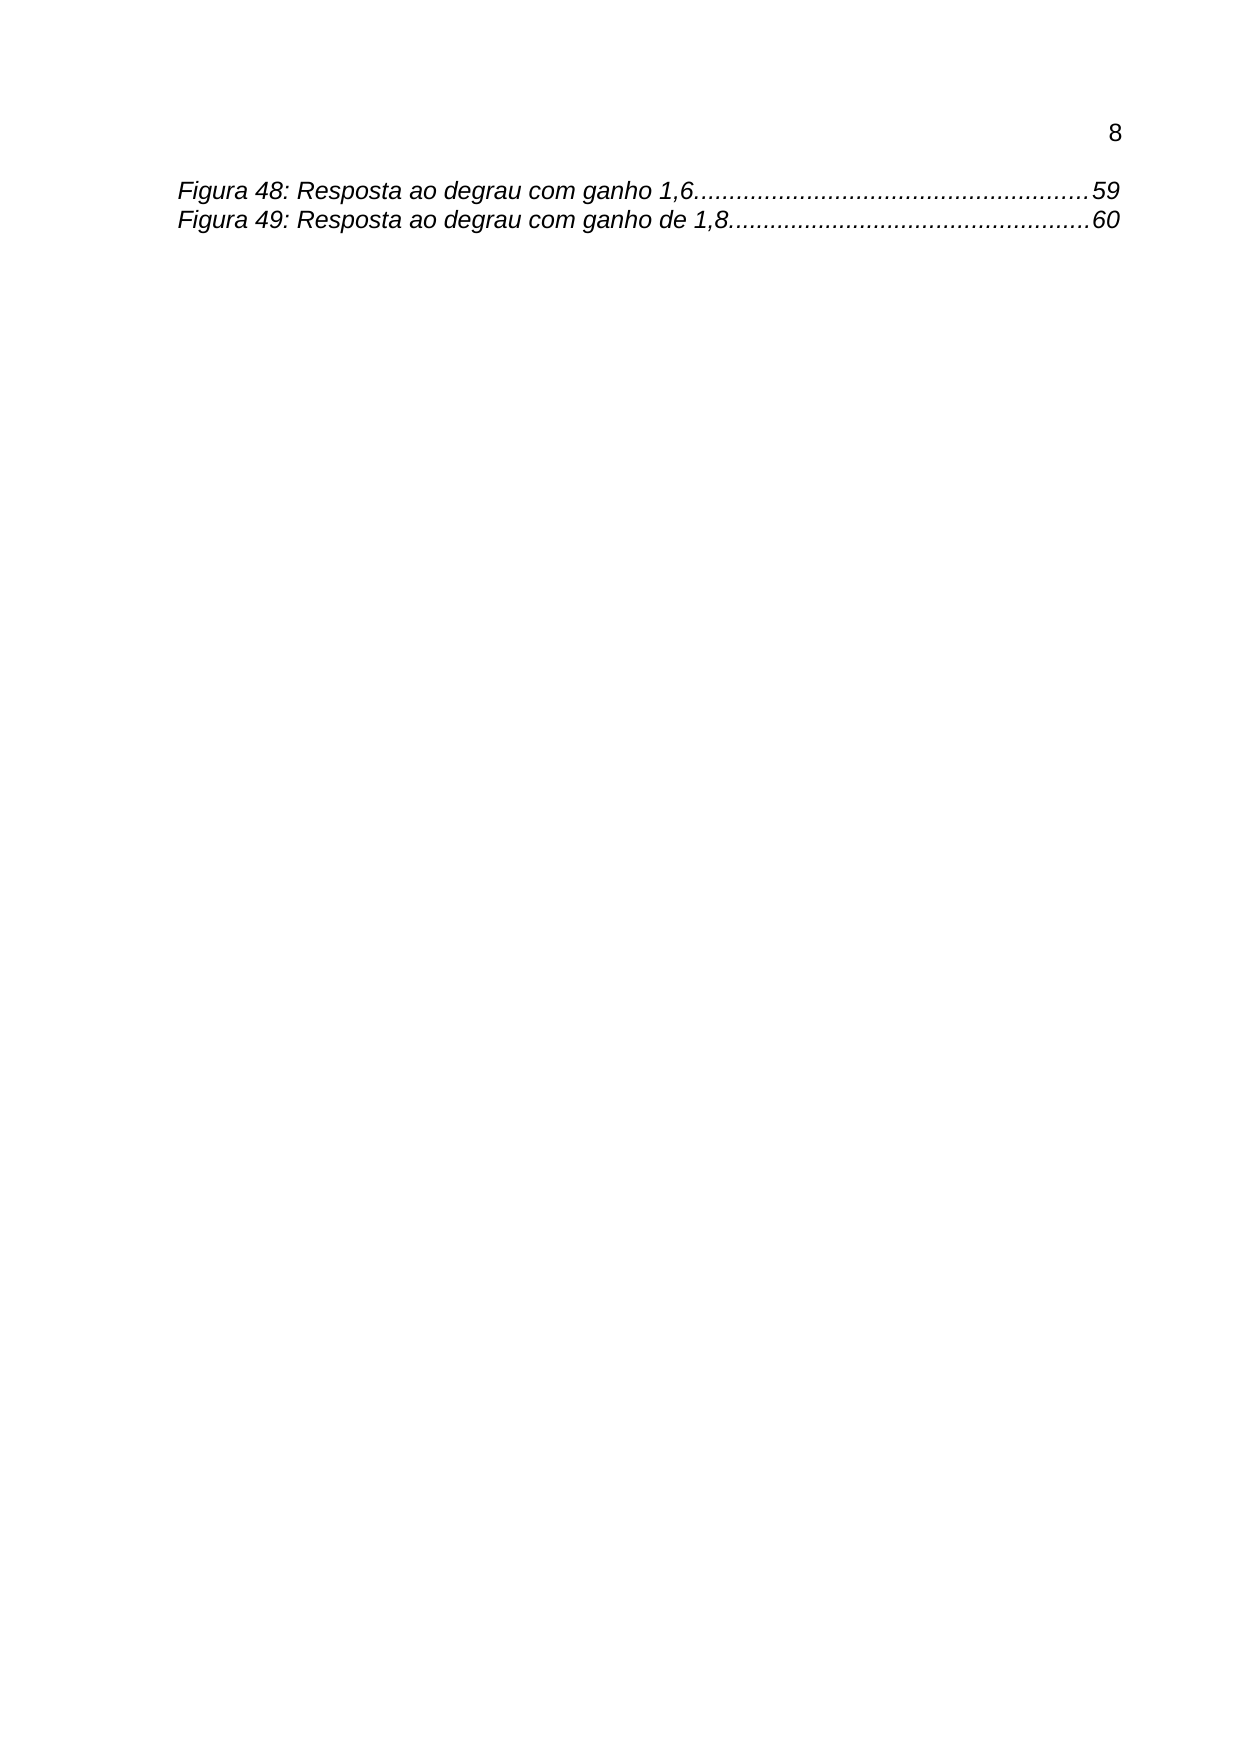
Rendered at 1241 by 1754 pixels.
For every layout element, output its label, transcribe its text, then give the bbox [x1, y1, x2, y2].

text Figura 48: Resposta ao degrau com ganho 1,6. 59 [177, 176, 1122, 205]
text Figura 49: Resposta ao degrau com ganho de 1,8. 60 [177, 205, 1122, 234]
